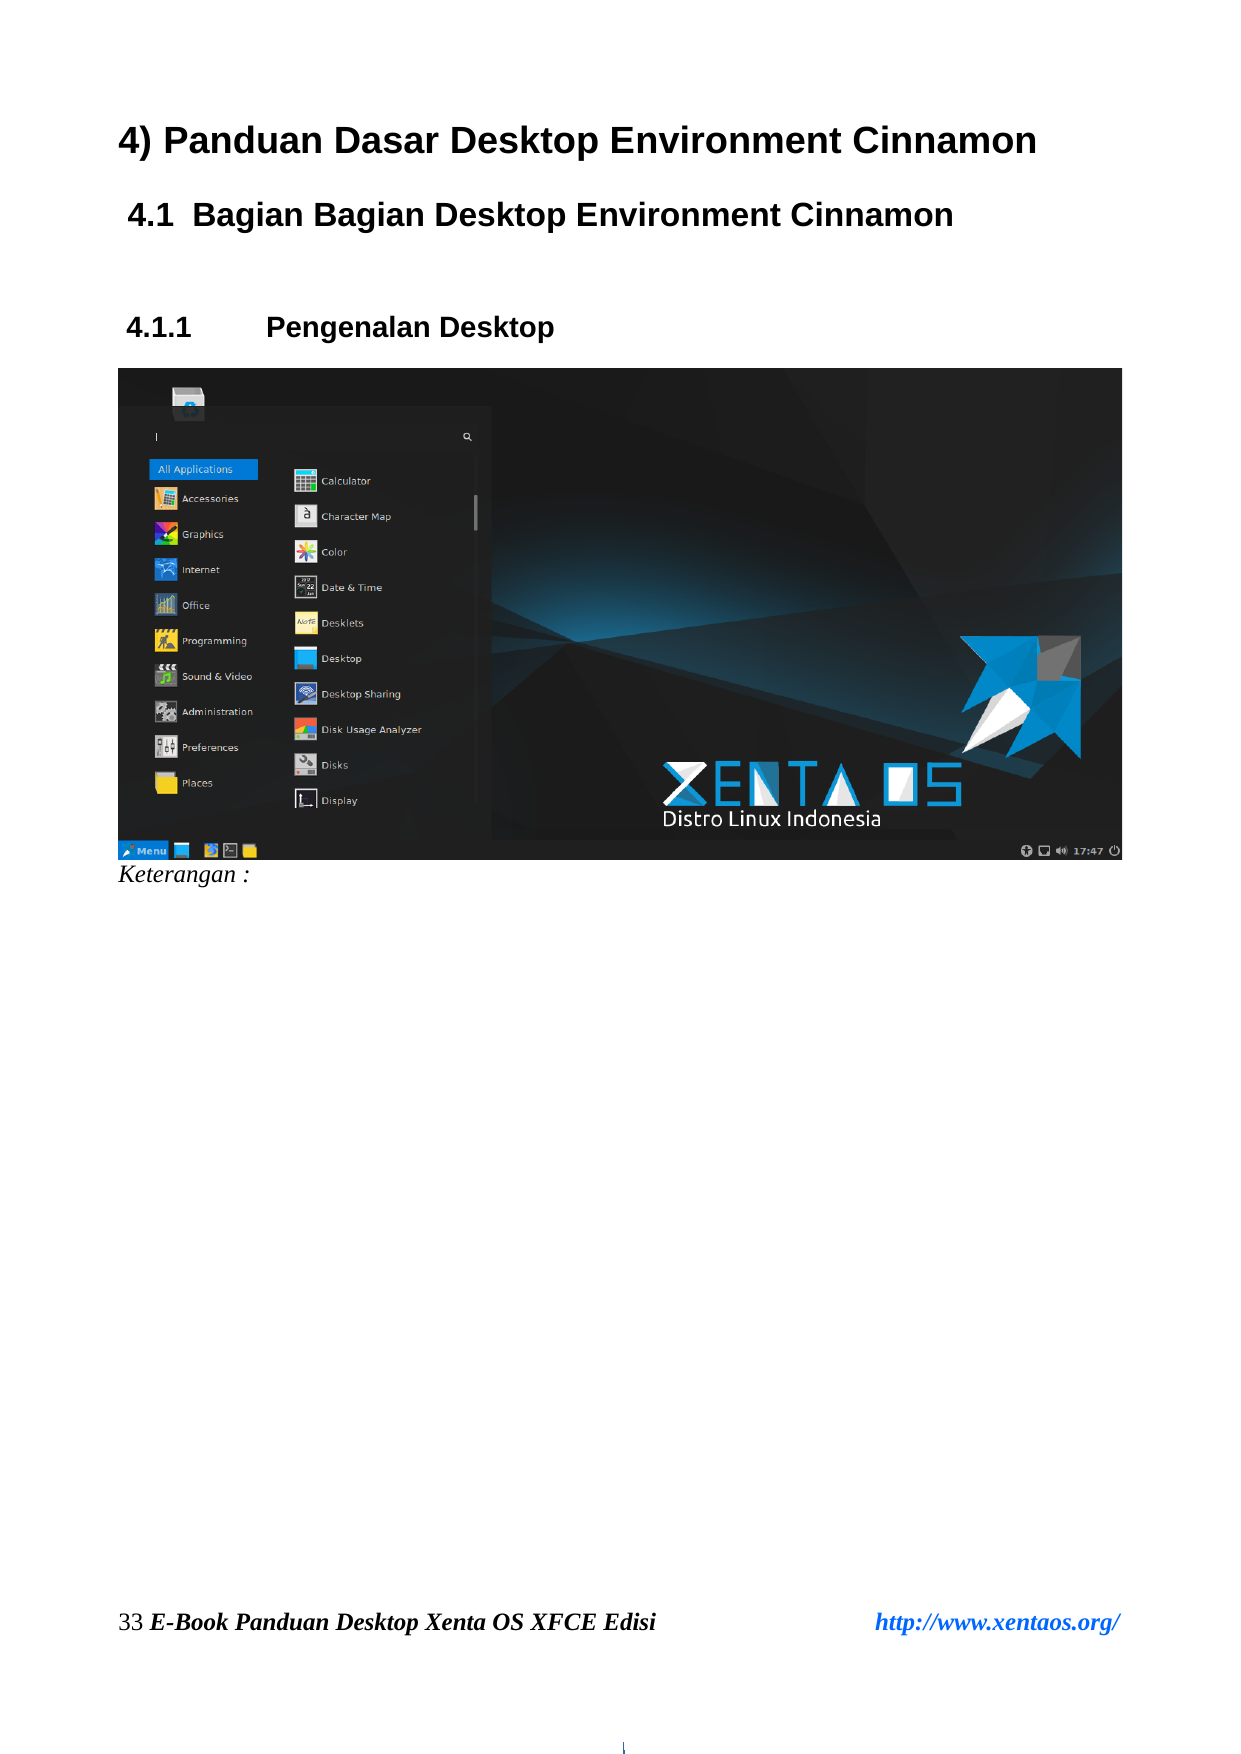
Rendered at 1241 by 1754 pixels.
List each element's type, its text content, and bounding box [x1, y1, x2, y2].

picture [118, 368, 1123, 860]
subtitle Pengenalan Desktop [118, 310, 1122, 344]
subtitle Panduan Dasar Desktop Environment Cinnamon [118, 118, 1122, 162]
subtitle Bagian Bagian Desktop Environment Cinnamon [118, 195, 1122, 234]
text Keterangan : [118, 860, 1122, 888]
